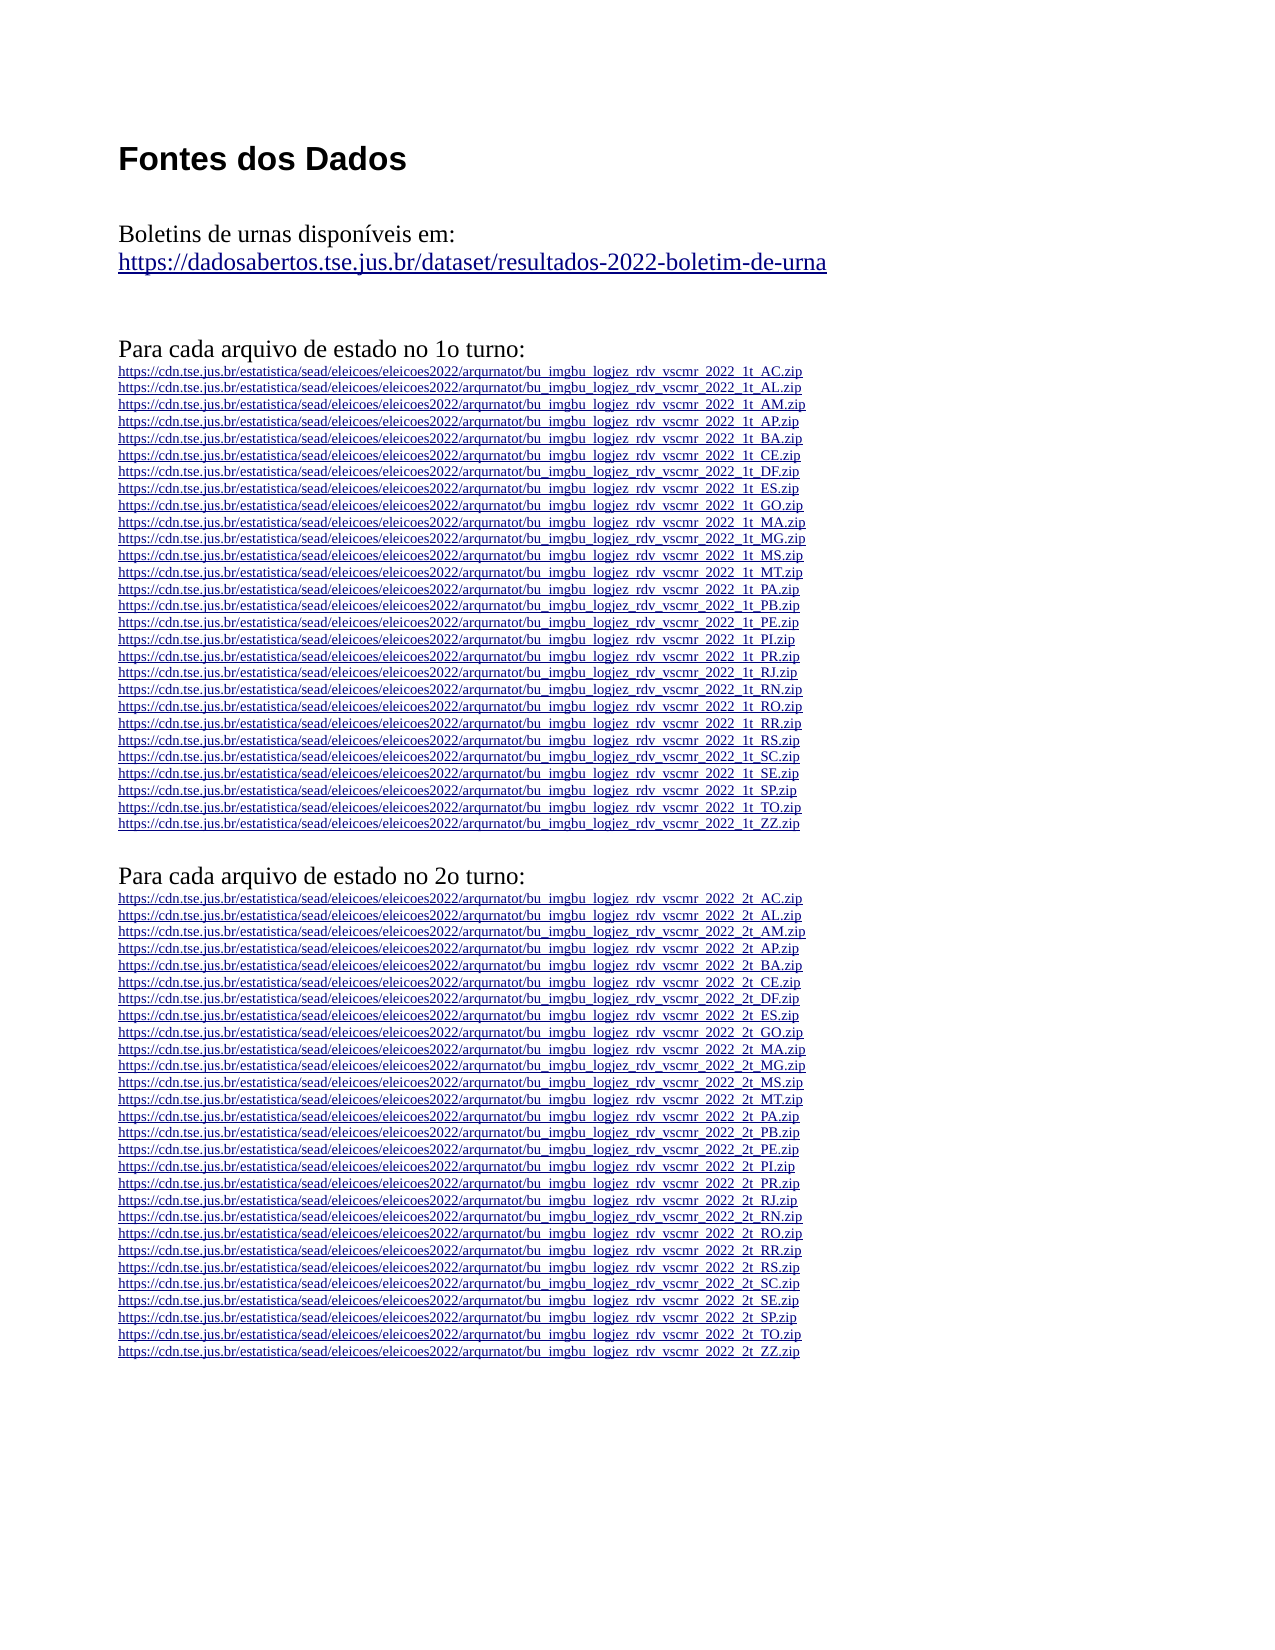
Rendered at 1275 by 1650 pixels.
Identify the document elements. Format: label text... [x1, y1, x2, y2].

text https://cdn.tse.jus.br/estatistica/sead/eleicoes/eleicoes2022/arqurnatot/bu_imgbu_logjez_rdv_vscmr_2022_1t_SC.zip [118, 748, 1157, 765]
text https://cdn.tse.jus.br/estatistica/sead/eleicoes/eleicoes2022/arqurnatot/bu_imgbu_logjez_rdv_vscmr_2022_1t_DF.zip [118, 463, 1157, 480]
text https://cdn.tse.jus.br/estatistica/sead/eleicoes/eleicoes2022/arqurnatot/bu_imgbu_logjez_rdv_vscmr_2022_2t_AP.zip [118, 940, 1157, 957]
text https://cdn.tse.jus.br/estatistica/sead/eleicoes/eleicoes2022/arqurnatot/bu_imgbu_logjez_rdv_vscmr_2022_1t_ES.zip [118, 480, 1157, 497]
text https://cdn.tse.jus.br/estatistica/sead/eleicoes/eleicoes2022/arqurnatot/bu_imgbu_logjez_rdv_vscmr_2022_2t_RJ.zip [118, 1191, 1157, 1208]
text https://cdn.tse.jus.br/estatistica/sead/eleicoes/eleicoes2022/arqurnatot/bu_imgbu_logjez_rdv_vscmr_2022_1t_AM.zip [118, 396, 1157, 413]
text https://cdn.tse.jus.br/estatistica/sead/eleicoes/eleicoes2022/arqurnatot/bu_imgbu_logjez_rdv_vscmr_2022_1t_RO.zip [118, 698, 1157, 714]
text https://cdn.tse.jus.br/estatistica/sead/eleicoes/eleicoes2022/arqurnatot/bu_imgbu_logjez_rdv_vscmr_2022_1t_CE.zip [118, 446, 1157, 463]
text https://cdn.tse.jus.br/estatistica/sead/eleicoes/eleicoes2022/arqurnatot/bu_imgbu_logjez_rdv_vscmr_2022_2t_PB.zip [118, 1124, 1157, 1141]
text https://cdn.tse.jus.br/estatistica/sead/eleicoes/eleicoes2022/arqurnatot/bu_imgbu_logjez_rdv_vscmr_2022_1t_MA.zip [118, 513, 1157, 530]
text https://cdn.tse.jus.br/estatistica/sead/eleicoes/eleicoes2022/arqurnatot/bu_imgbu_logjez_rdv_vscmr_2022_2t_PE.zip [118, 1141, 1157, 1158]
text https://cdn.tse.jus.br/estatistica/sead/eleicoes/eleicoes2022/arqurnatot/bu_imgbu_logjez_rdv_vscmr_2022_1t_AL.zip [118, 379, 1157, 396]
text https://cdn.tse.jus.br/estatistica/sead/eleicoes/eleicoes2022/arqurnatot/bu_imgbu_logjez_rdv_vscmr_2022_1t_AC.zip [118, 362, 1157, 379]
text https://cdn.tse.jus.br/estatistica/sead/eleicoes/eleicoes2022/arqurnatot/bu_imgbu_logjez_rdv_vscmr_2022_2t_MS.zip [118, 1074, 1157, 1091]
text https://cdn.tse.jus.br/estatistica/sead/eleicoes/eleicoes2022/arqurnatot/bu_imgbu_logjez_rdv_vscmr_2022_1t_MS.zip [118, 547, 1157, 564]
text https://cdn.tse.jus.br/estatistica/sead/eleicoes/eleicoes2022/arqurnatot/bu_imgbu_logjez_rdv_vscmr_2022_2t_RO.zip [118, 1225, 1157, 1242]
text https://cdn.tse.jus.br/estatistica/sead/eleicoes/eleicoes2022/arqurnatot/bu_imgbu_logjez_rdv_vscmr_2022_1t_RR.zip [118, 714, 1157, 731]
text https://cdn.tse.jus.br/estatistica/sead/eleicoes/eleicoes2022/arqurnatot/bu_imgbu_logjez_rdv_vscmr_2022_1t_RJ.zip [118, 664, 1157, 681]
text https://cdn.tse.jus.br/estatistica/sead/eleicoes/eleicoes2022/arqurnatot/bu_imgbu_logjez_rdv_vscmr_2022_2t_GO.zip [118, 1024, 1157, 1040]
text https://cdn.tse.jus.br/estatistica/sead/eleicoes/eleicoes2022/arqurnatot/bu_imgbu_logjez_rdv_vscmr_2022_2t_MT.zip [118, 1091, 1157, 1107]
text https://cdn.tse.jus.br/estatistica/sead/eleicoes/eleicoes2022/arqurnatot/bu_imgbu_logjez_rdv_vscmr_2022_2t_MA.zip [118, 1040, 1157, 1057]
text https://cdn.tse.jus.br/estatistica/sead/eleicoes/eleicoes2022/arqurnatot/bu_imgbu_logjez_rdv_vscmr_2022_2t_ES.zip [118, 1007, 1157, 1024]
text https://cdn.tse.jus.br/estatistica/sead/eleicoes/eleicoes2022/arqurnatot/bu_imgbu_logjez_rdv_vscmr_2022_2t_AM.zip [118, 923, 1157, 940]
text https://cdn.tse.jus.br/estatistica/sead/eleicoes/eleicoes2022/arqurnatot/bu_imgbu_logjez_rdv_vscmr_2022_1t_ZZ.zip [118, 815, 1157, 861]
text https://cdn.tse.jus.br/estatistica/sead/eleicoes/eleicoes2022/arqurnatot/bu_imgbu_logjez_rdv_vscmr_2022_2t_PA.zip [118, 1107, 1157, 1124]
text https://cdn.tse.jus.br/estatistica/sead/eleicoes/eleicoes2022/arqurnatot/bu_imgbu_logjez_rdv_vscmr_2022_2t_SE.zip [118, 1292, 1157, 1309]
text https://cdn.tse.jus.br/estatistica/sead/eleicoes/eleicoes2022/arqurnatot/bu_imgbu_logjez_rdv_vscmr_2022_2t_BA.zip [118, 957, 1157, 973]
text https://cdn.tse.jus.br/estatistica/sead/eleicoes/eleicoes2022/arqurnatot/bu_imgbu_logjez_rdv_vscmr_2022_2t_AC.zip [118, 889, 1157, 906]
text https://cdn.tse.jus.br/estatistica/sead/eleicoes/eleicoes2022/arqurnatot/bu_imgbu_logjez_rdv_vscmr_2022_1t_SP.zip [118, 782, 1157, 798]
text https://cdn.tse.jus.br/estatistica/sead/eleicoes/eleicoes2022/arqurnatot/bu_imgbu_logjez_rdv_vscmr_2022_2t_SC.zip [118, 1275, 1157, 1292]
text https://cdn.tse.jus.br/estatistica/sead/eleicoes/eleicoes2022/arqurnatot/bu_imgbu_logjez_rdv_vscmr_2022_1t_AP.zip [118, 413, 1157, 429]
text https://cdn.tse.jus.br/estatistica/sead/eleicoes/eleicoes2022/arqurnatot/bu_imgbu_logjez_rdv_vscmr_2022_2t_AL.zip [118, 906, 1157, 923]
text Para cada arquivo de estado no 1o turno: [118, 334, 1157, 362]
text https://dadosabertos.tse.jus.br/dataset/resultados-2022-boletim-de-urna [118, 247, 1157, 276]
text https://cdn.tse.jus.br/estatistica/sead/eleicoes/eleicoes2022/arqurnatot/bu_imgbu_logjez_rdv_vscmr_2022_2t_MG.zip [118, 1057, 1157, 1074]
text https://cdn.tse.jus.br/estatistica/sead/eleicoes/eleicoes2022/arqurnatot/bu_imgbu_logjez_rdv_vscmr_2022_2t_RN.zip [118, 1208, 1157, 1225]
text https://cdn.tse.jus.br/estatistica/sead/eleicoes/eleicoes2022/arqurnatot/bu_imgbu_logjez_rdv_vscmr_2022_1t_PA.zip [118, 580, 1157, 597]
text https://cdn.tse.jus.br/estatistica/sead/eleicoes/eleicoes2022/arqurnatot/bu_imgbu_logjez_rdv_vscmr_2022_1t_BA.zip [118, 429, 1157, 446]
text Para cada arquivo de estado no 2o turno: [118, 861, 1157, 889]
text https://cdn.tse.jus.br/estatistica/sead/eleicoes/eleicoes2022/arqurnatot/bu_imgbu_logjez_rdv_vscmr_2022_2t_ZZ.zip [118, 1342, 1157, 1359]
text https://cdn.tse.jus.br/estatistica/sead/eleicoes/eleicoes2022/arqurnatot/bu_imgbu_logjez_rdv_vscmr_2022_1t_RN.zip [118, 681, 1157, 698]
text https://cdn.tse.jus.br/estatistica/sead/eleicoes/eleicoes2022/arqurnatot/bu_imgbu_logjez_rdv_vscmr_2022_1t_PI.zip [118, 631, 1157, 647]
text Boletins de urnas disponíveis em: [118, 219, 1157, 247]
text https://cdn.tse.jus.br/estatistica/sead/eleicoes/eleicoes2022/arqurnatot/bu_imgbu_logjez_rdv_vscmr_2022_2t_PR.zip [118, 1174, 1157, 1191]
text https://cdn.tse.jus.br/estatistica/sead/eleicoes/eleicoes2022/arqurnatot/bu_imgbu_logjez_rdv_vscmr_2022_1t_GO.zip [118, 497, 1157, 513]
text https://cdn.tse.jus.br/estatistica/sead/eleicoes/eleicoes2022/arqurnatot/bu_imgbu_logjez_rdv_vscmr_2022_1t_MG.zip [118, 530, 1157, 547]
text https://cdn.tse.jus.br/estatistica/sead/eleicoes/eleicoes2022/arqurnatot/bu_imgbu_logjez_rdv_vscmr_2022_1t_SE.zip [118, 765, 1157, 782]
text https://cdn.tse.jus.br/estatistica/sead/eleicoes/eleicoes2022/arqurnatot/bu_imgbu_logjez_rdv_vscmr_2022_1t_RS.zip [118, 731, 1157, 748]
text https://cdn.tse.jus.br/estatistica/sead/eleicoes/eleicoes2022/arqurnatot/bu_imgbu_logjez_rdv_vscmr_2022_2t_RR.zip [118, 1242, 1157, 1258]
text https://cdn.tse.jus.br/estatistica/sead/eleicoes/eleicoes2022/arqurnatot/bu_imgbu_logjez_rdv_vscmr_2022_2t_TO.zip [118, 1326, 1157, 1342]
text https://cdn.tse.jus.br/estatistica/sead/eleicoes/eleicoes2022/arqurnatot/bu_imgbu_logjez_rdv_vscmr_2022_2t_CE.zip [118, 973, 1157, 990]
text https://cdn.tse.jus.br/estatistica/sead/eleicoes/eleicoes2022/arqurnatot/bu_imgbu_logjez_rdv_vscmr_2022_2t_RS.zip [118, 1258, 1157, 1275]
text https://cdn.tse.jus.br/estatistica/sead/eleicoes/eleicoes2022/arqurnatot/bu_imgbu_logjez_rdv_vscmr_2022_1t_PB.zip [118, 597, 1157, 614]
text https://cdn.tse.jus.br/estatistica/sead/eleicoes/eleicoes2022/arqurnatot/bu_imgbu_logjez_rdv_vscmr_2022_2t_DF.zip [118, 990, 1157, 1007]
text https://cdn.tse.jus.br/estatistica/sead/eleicoes/eleicoes2022/arqurnatot/bu_imgbu_logjez_rdv_vscmr_2022_1t_PR.zip [118, 647, 1157, 664]
text https://cdn.tse.jus.br/estatistica/sead/eleicoes/eleicoes2022/arqurnatot/bu_imgbu_logjez_rdv_vscmr_2022_1t_TO.zip [118, 798, 1157, 815]
text https://cdn.tse.jus.br/estatistica/sead/eleicoes/eleicoes2022/arqurnatot/bu_imgbu_logjez_rdv_vscmr_2022_2t_SP.zip [118, 1309, 1157, 1326]
text https://cdn.tse.jus.br/estatistica/sead/eleicoes/eleicoes2022/arqurnatot/bu_imgbu_logjez_rdv_vscmr_2022_2t_PI.zip [118, 1158, 1157, 1174]
text https://cdn.tse.jus.br/estatistica/sead/eleicoes/eleicoes2022/arqurnatot/bu_imgbu_logjez_rdv_vscmr_2022_1t_PE.zip [118, 614, 1157, 631]
text https://cdn.tse.jus.br/estatistica/sead/eleicoes/eleicoes2022/arqurnatot/bu_imgbu_logjez_rdv_vscmr_2022_1t_MT.zip [118, 564, 1157, 580]
subtitle Fontes dos Dados [118, 139, 1157, 177]
